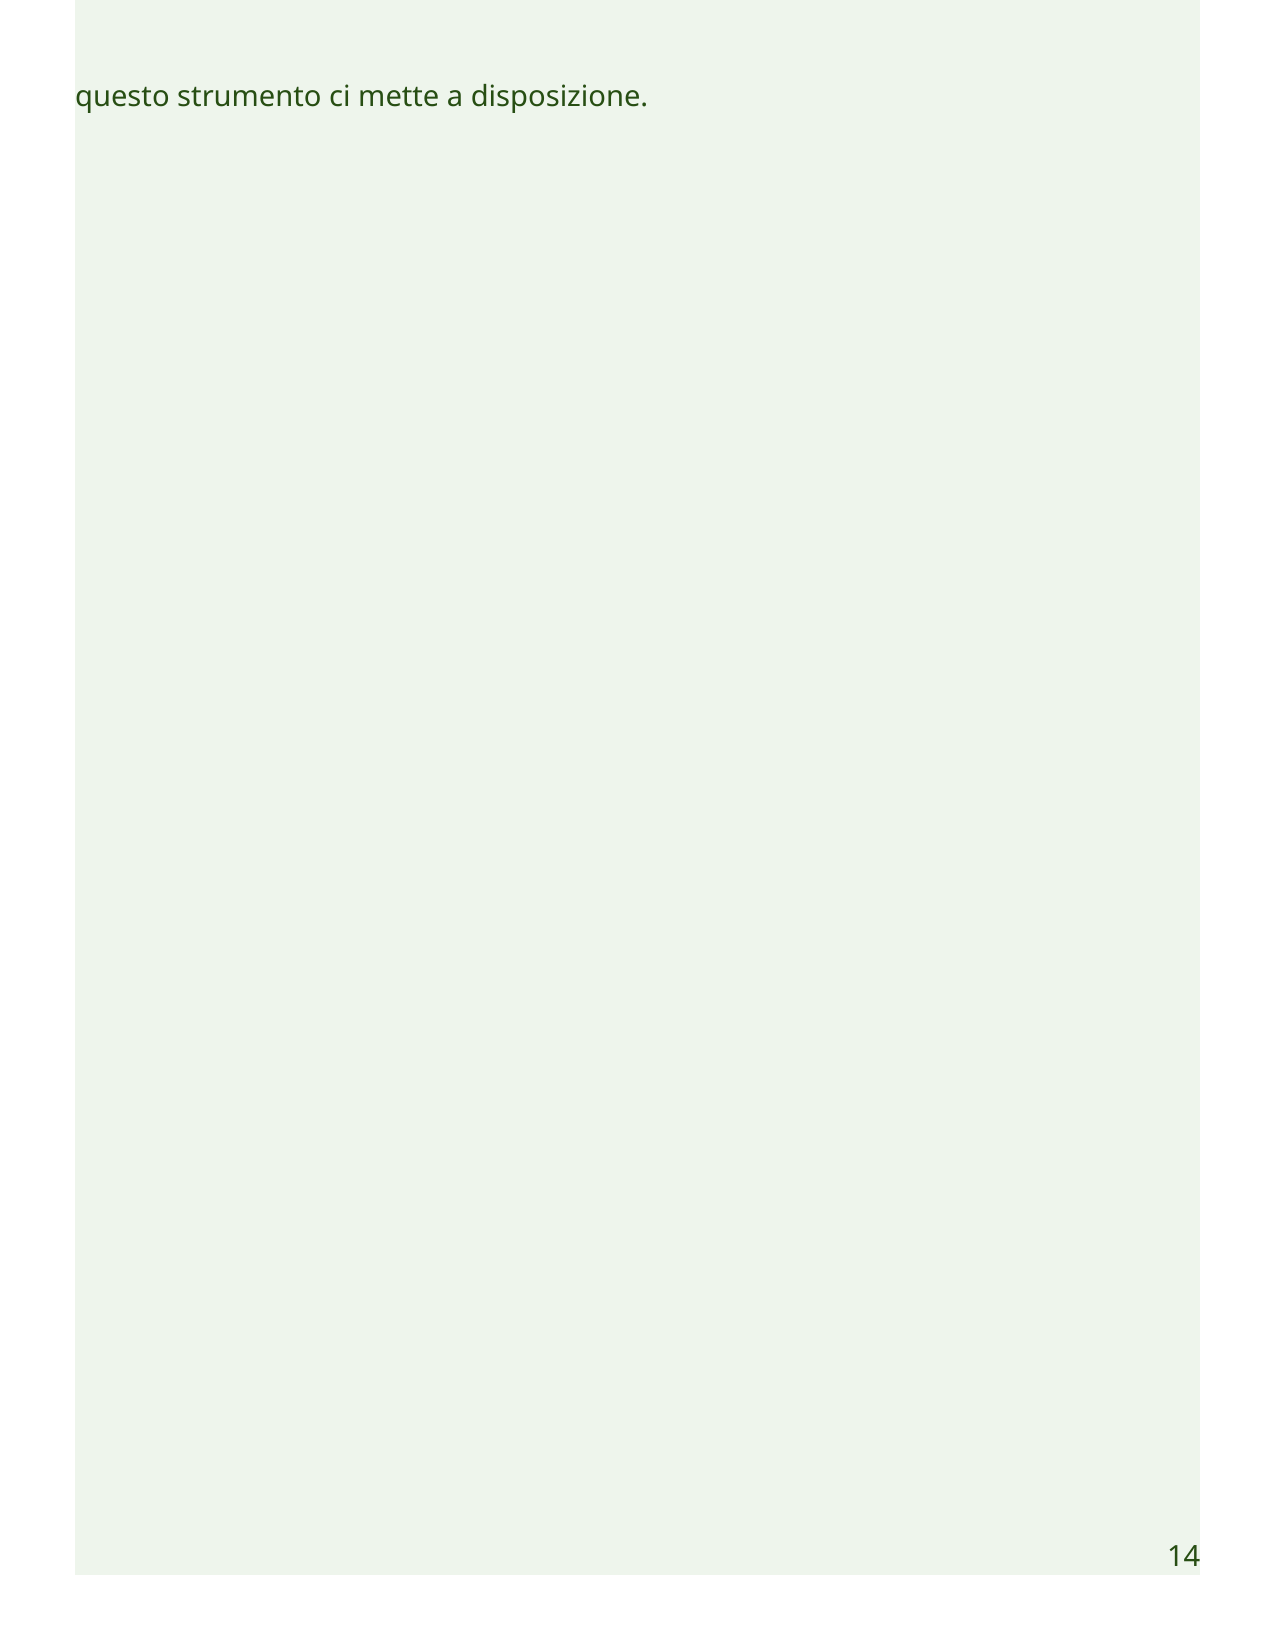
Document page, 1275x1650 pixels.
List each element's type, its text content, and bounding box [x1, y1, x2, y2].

text questo strumento ci mette a disposizione. [75, 75, 1200, 115]
